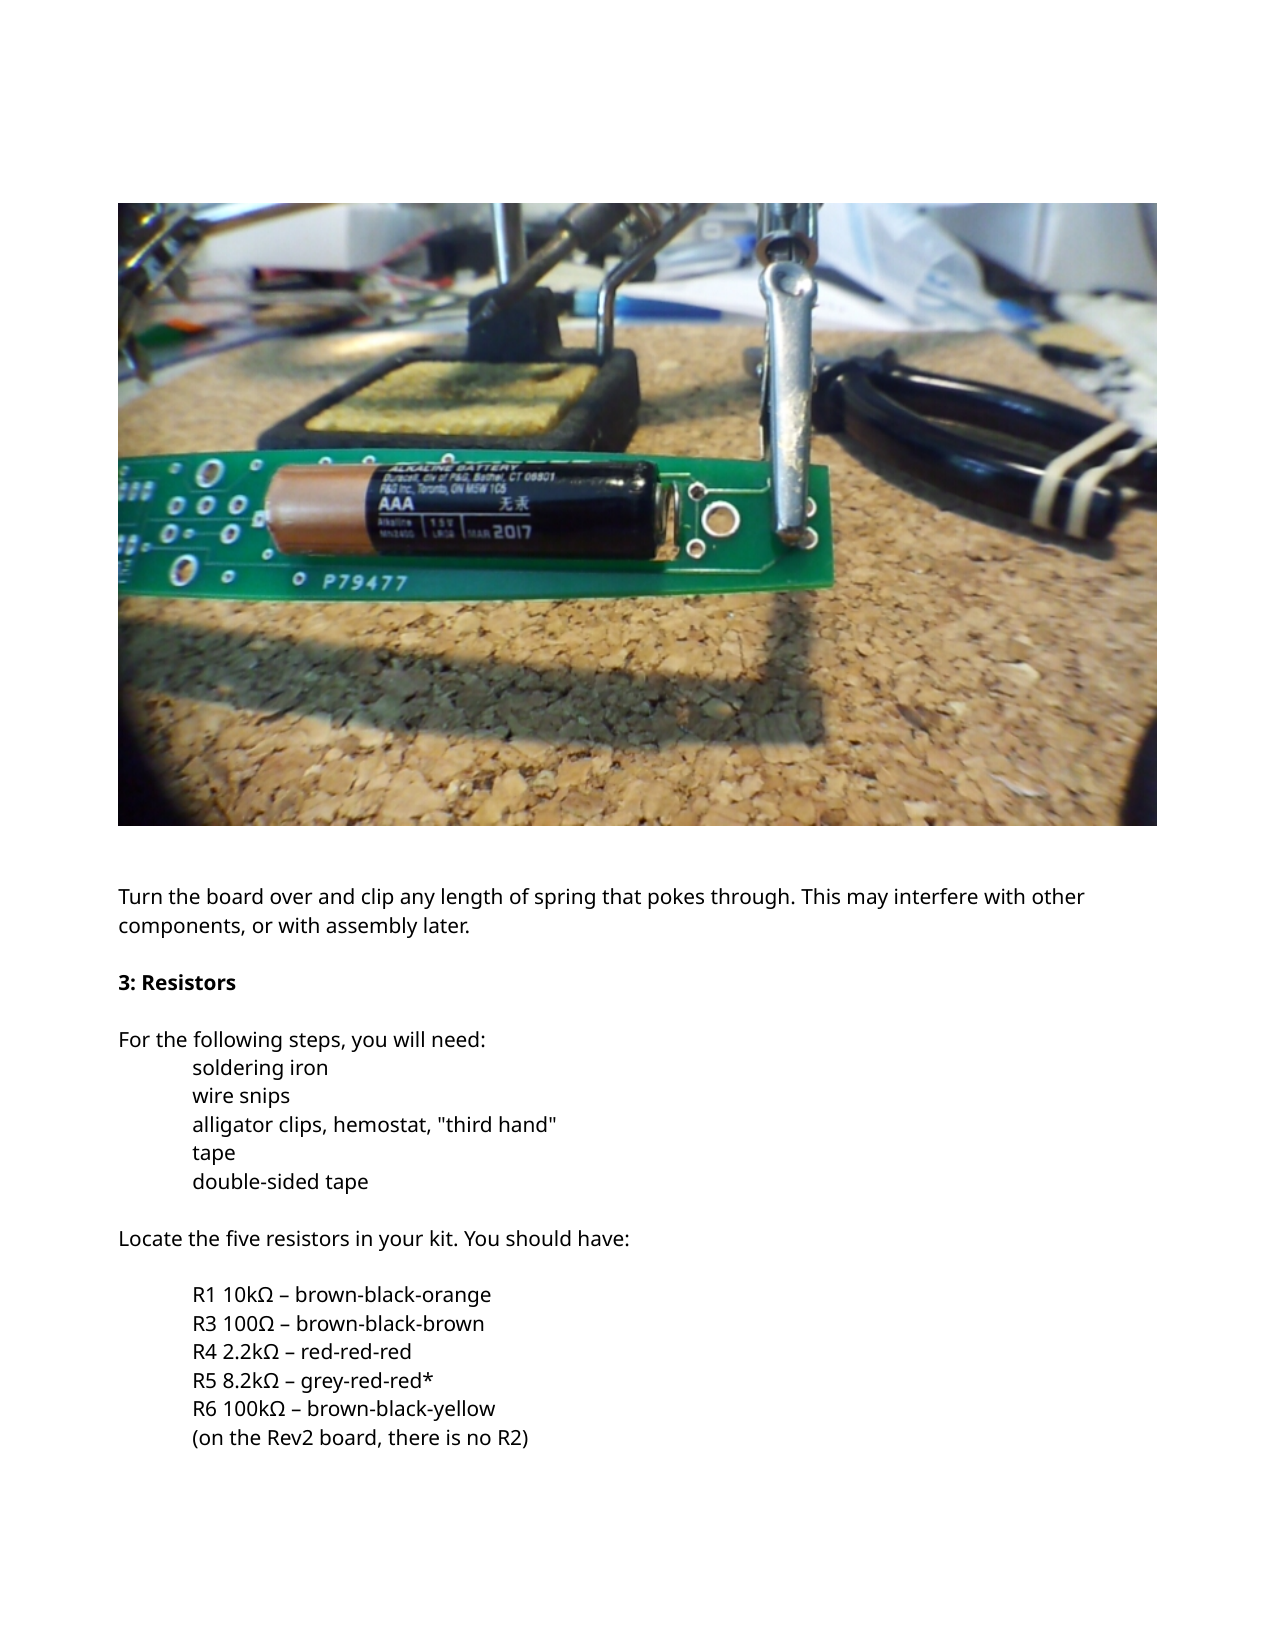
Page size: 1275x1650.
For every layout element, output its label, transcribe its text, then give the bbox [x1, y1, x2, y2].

text Locate the five resistors in your kit. You should have: [118, 1224, 1157, 1252]
text (on the Rev2 board, there is no R2) [192, 1423, 1157, 1451]
text R3 100Ω – brown-black-brown [192, 1309, 1157, 1337]
text double-sided tape [118, 1167, 1157, 1195]
text tape [118, 1138, 1157, 1167]
text wire snips [118, 1082, 1157, 1110]
text Turn the board over and clip any length of spring that pokes through. This may interfere with other components, or with assembly later. [118, 882, 1157, 939]
text alligator clips, hemostat, "third hand" [118, 1110, 1157, 1138]
text R5 8.2kΩ – grey-red-red* [192, 1366, 1157, 1394]
text R1 10kΩ – brown-black-orange [192, 1281, 1157, 1309]
text For the following steps, you will need: [118, 1025, 1157, 1053]
text R4 2.2kΩ – red-red-red [192, 1337, 1157, 1366]
picture [118, 203, 1157, 826]
text 3: Resistors [118, 968, 1157, 996]
text soldering iron [118, 1053, 1157, 1082]
text R6 100kΩ – brown-black-yellow [192, 1394, 1157, 1423]
